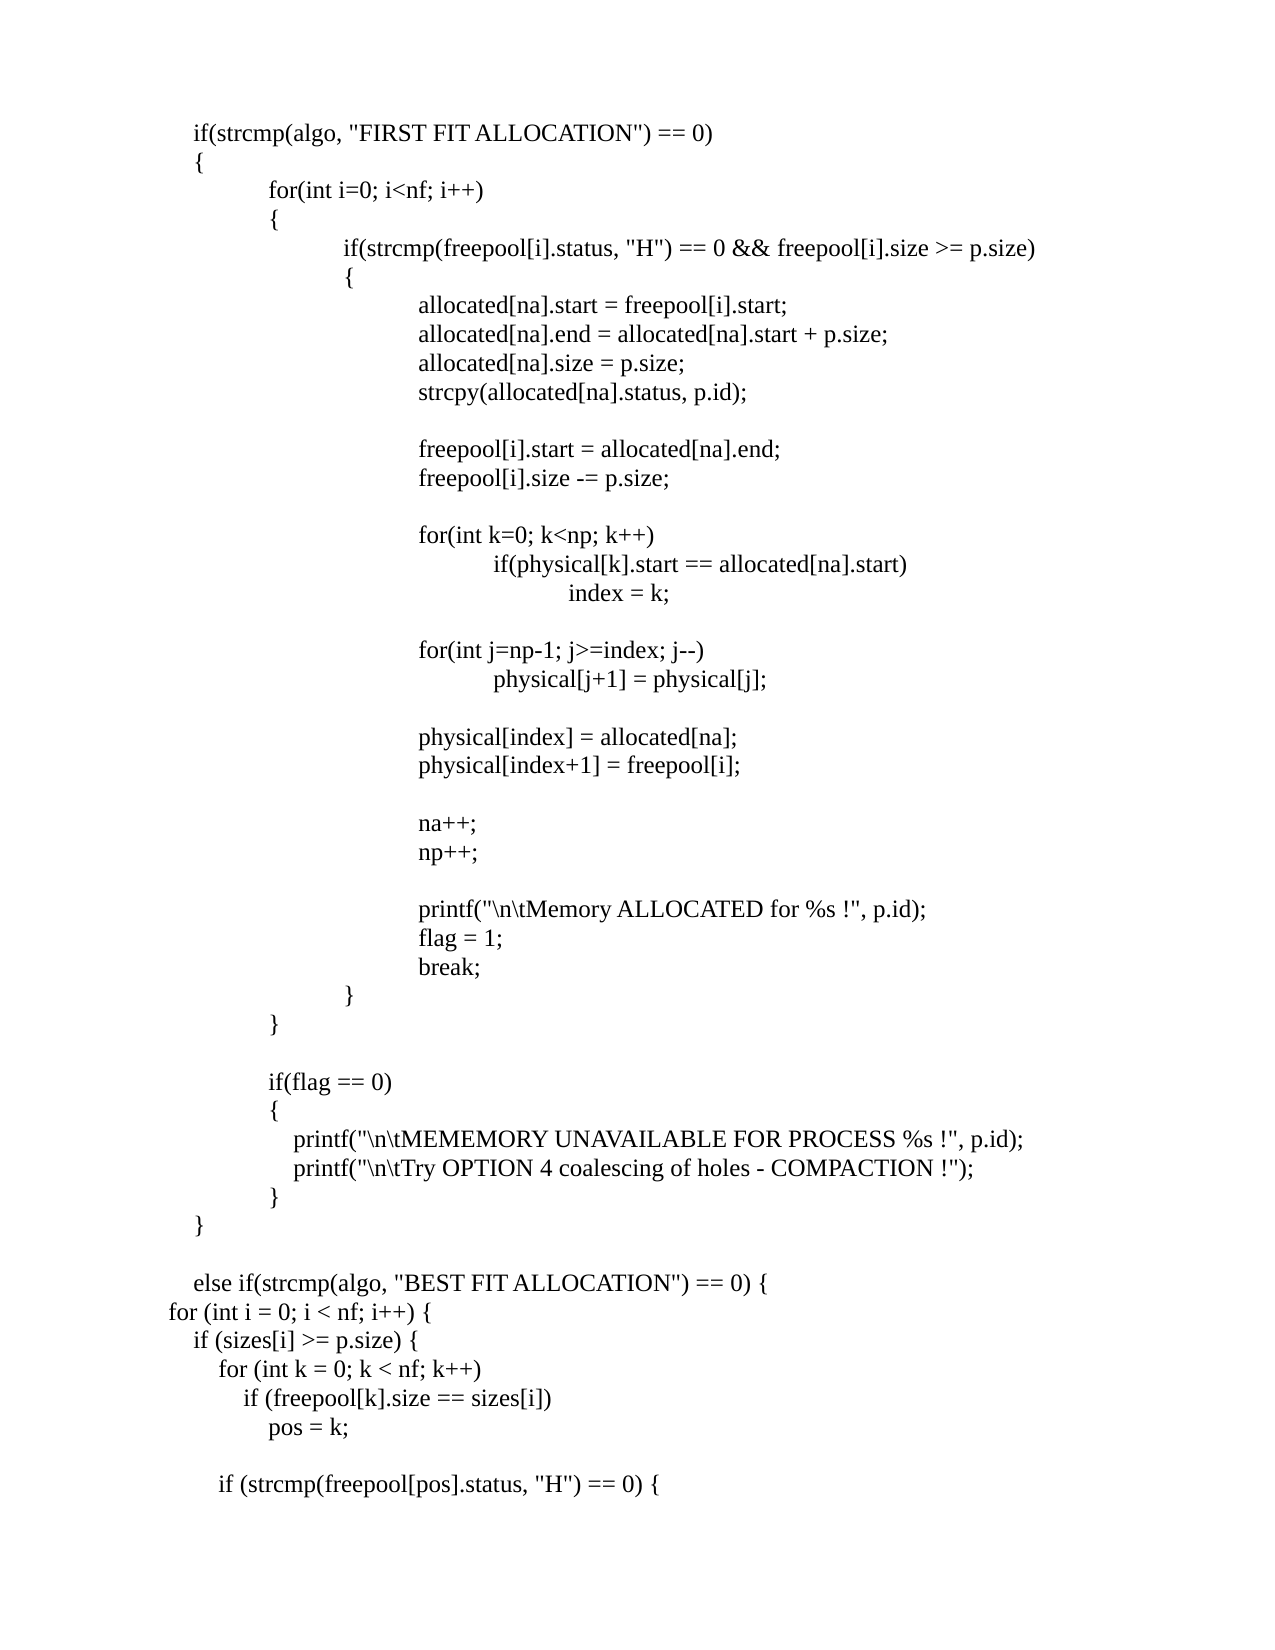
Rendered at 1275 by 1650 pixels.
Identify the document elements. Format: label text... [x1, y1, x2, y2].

text physical[index] = allocated[na]; [118, 722, 1157, 751]
text break; [118, 952, 1157, 981]
text printf("\n\tMemory ALLOCATED for %s !", p.id); [118, 894, 1157, 923]
text if(physical[k].start == allocated[na].start) [118, 549, 1157, 578]
text allocated[na].end = allocated[na].start + p.size; [118, 319, 1157, 348]
text { [118, 262, 1157, 291]
text allocated[na].size = p.size; [118, 348, 1157, 377]
text else if(strcmp(algo, "BEST FIT ALLOCATION") == 0) { [118, 1268, 1157, 1297]
text } [118, 1211, 1157, 1239]
text if(flag == 0) [118, 1067, 1157, 1096]
text if(strcmp(algo, "FIRST FIT ALLOCATION") == 0) [118, 118, 1157, 147]
text for (int k = 0; k < nf; k++) [118, 1354, 1157, 1383]
text pos = k; [118, 1412, 1157, 1441]
text } [118, 1182, 1157, 1211]
text strcpy(allocated[na].status, p.id); [118, 377, 1157, 406]
text freepool[i].size -= p.size; [118, 463, 1157, 492]
text if(strcmp(freepool[i].status, "H") == 0 && freepool[i].size >= p.size) [118, 233, 1157, 262]
text physical[j+1] = physical[j]; [118, 664, 1157, 693]
text index = k; [118, 578, 1157, 607]
text np++; [118, 837, 1157, 866]
text flag = 1; [118, 923, 1157, 952]
text for(int j=np-1; j>=index; j--) [118, 636, 1157, 664]
text { [118, 204, 1157, 233]
text printf("\n\tTry OPTION 4 coalescing of holes - COMPACTION !"); [118, 1153, 1157, 1182]
text { [118, 147, 1157, 176]
text } [118, 1009, 1157, 1038]
text printf("\n\tMEMEMORY UNAVAILABLE FOR PROCESS %s !", p.id); [118, 1124, 1157, 1153]
text freepool[i].start = allocated[na].end; [118, 434, 1157, 463]
text { [118, 1096, 1157, 1124]
text physical[index+1] = freepool[i]; [118, 751, 1157, 779]
text allocated[na].start = freepool[i].start; [118, 291, 1157, 319]
text if (freepool[k].size == sizes[i]) [118, 1383, 1157, 1412]
text for(int k=0; k<np; k++) [118, 521, 1157, 549]
text for (int i = 0; i < nf; i++) { [118, 1297, 1157, 1326]
text na++; [118, 808, 1157, 837]
text if (strcmp(freepool[pos].status, "H") == 0) { [118, 1469, 1157, 1498]
text for(int i=0; i<nf; i++) [118, 176, 1157, 204]
text } [118, 981, 1157, 1009]
text if (sizes[i] >= p.size) { [118, 1326, 1157, 1354]
